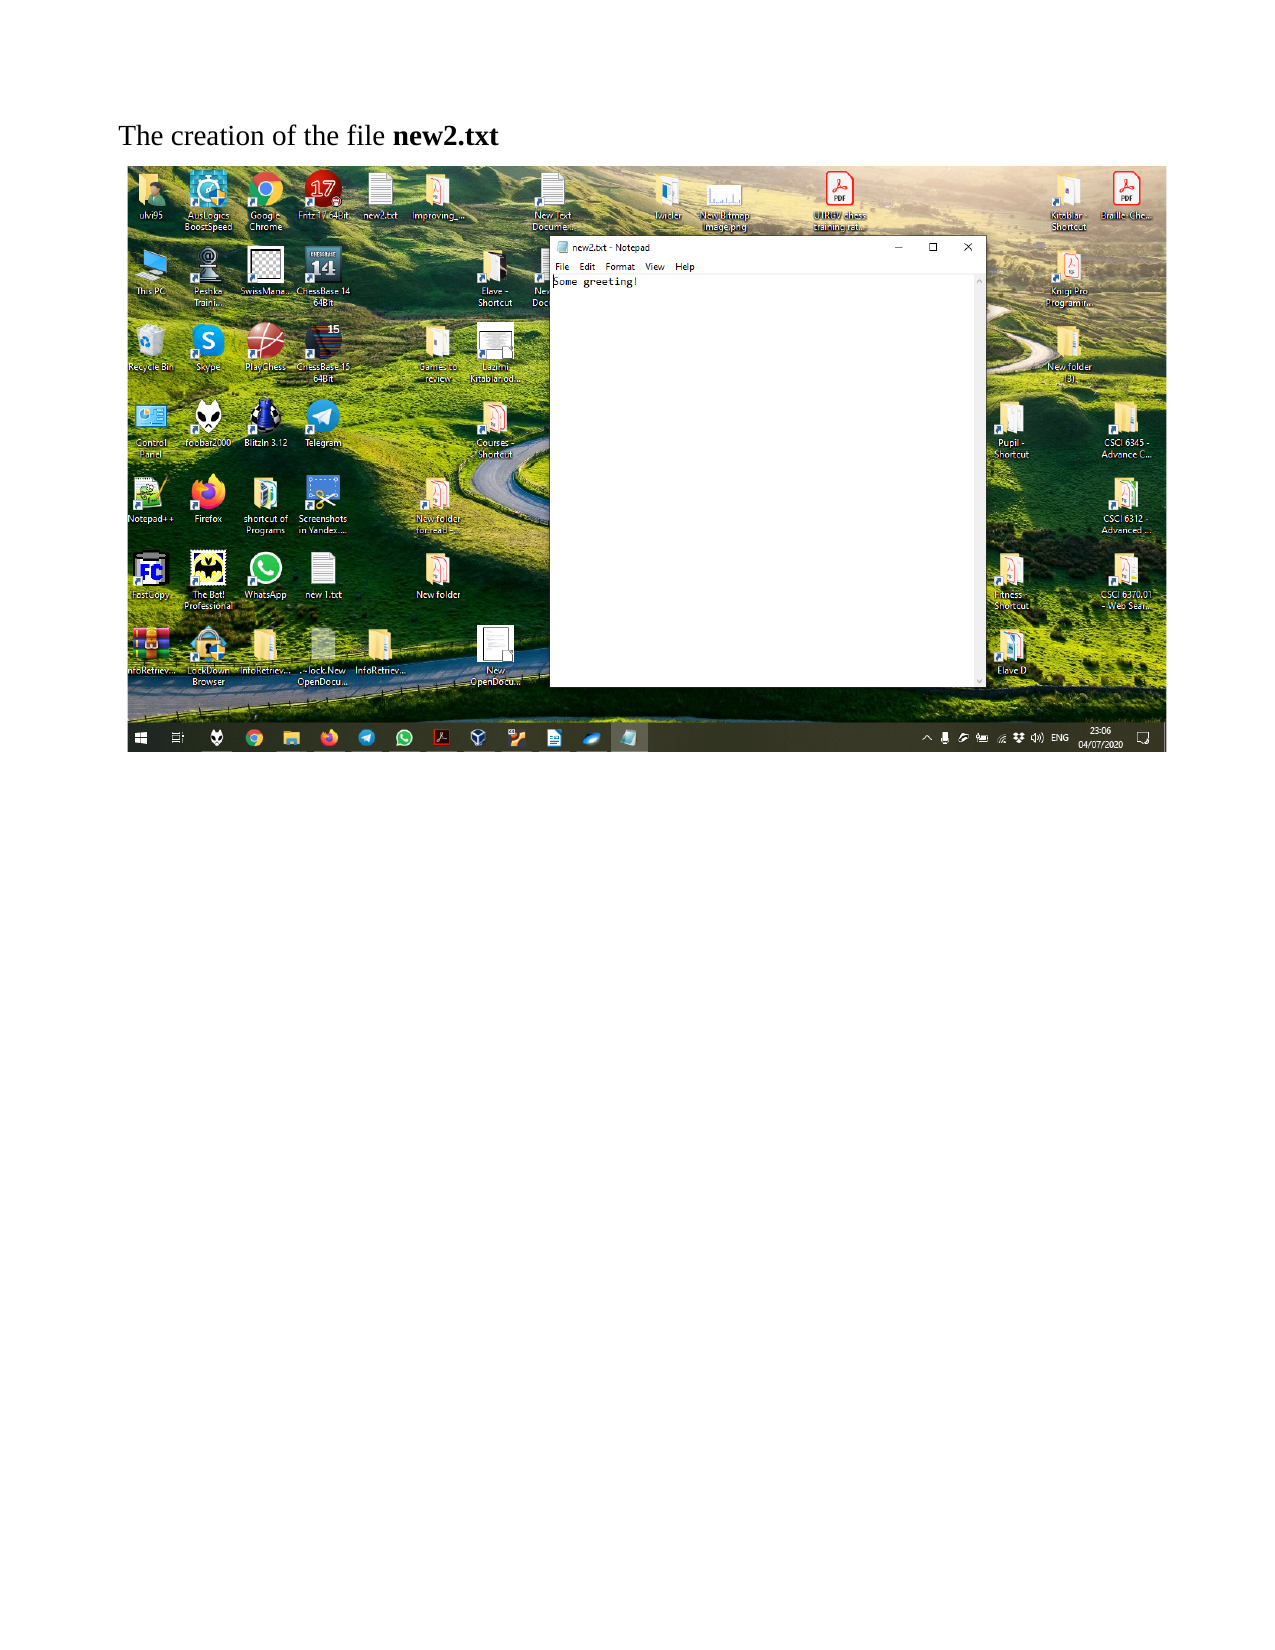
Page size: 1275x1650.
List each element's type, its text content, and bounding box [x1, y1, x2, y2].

picture [127, 166, 1167, 752]
text The creation of the file new2.txt [118, 118, 1157, 152]
